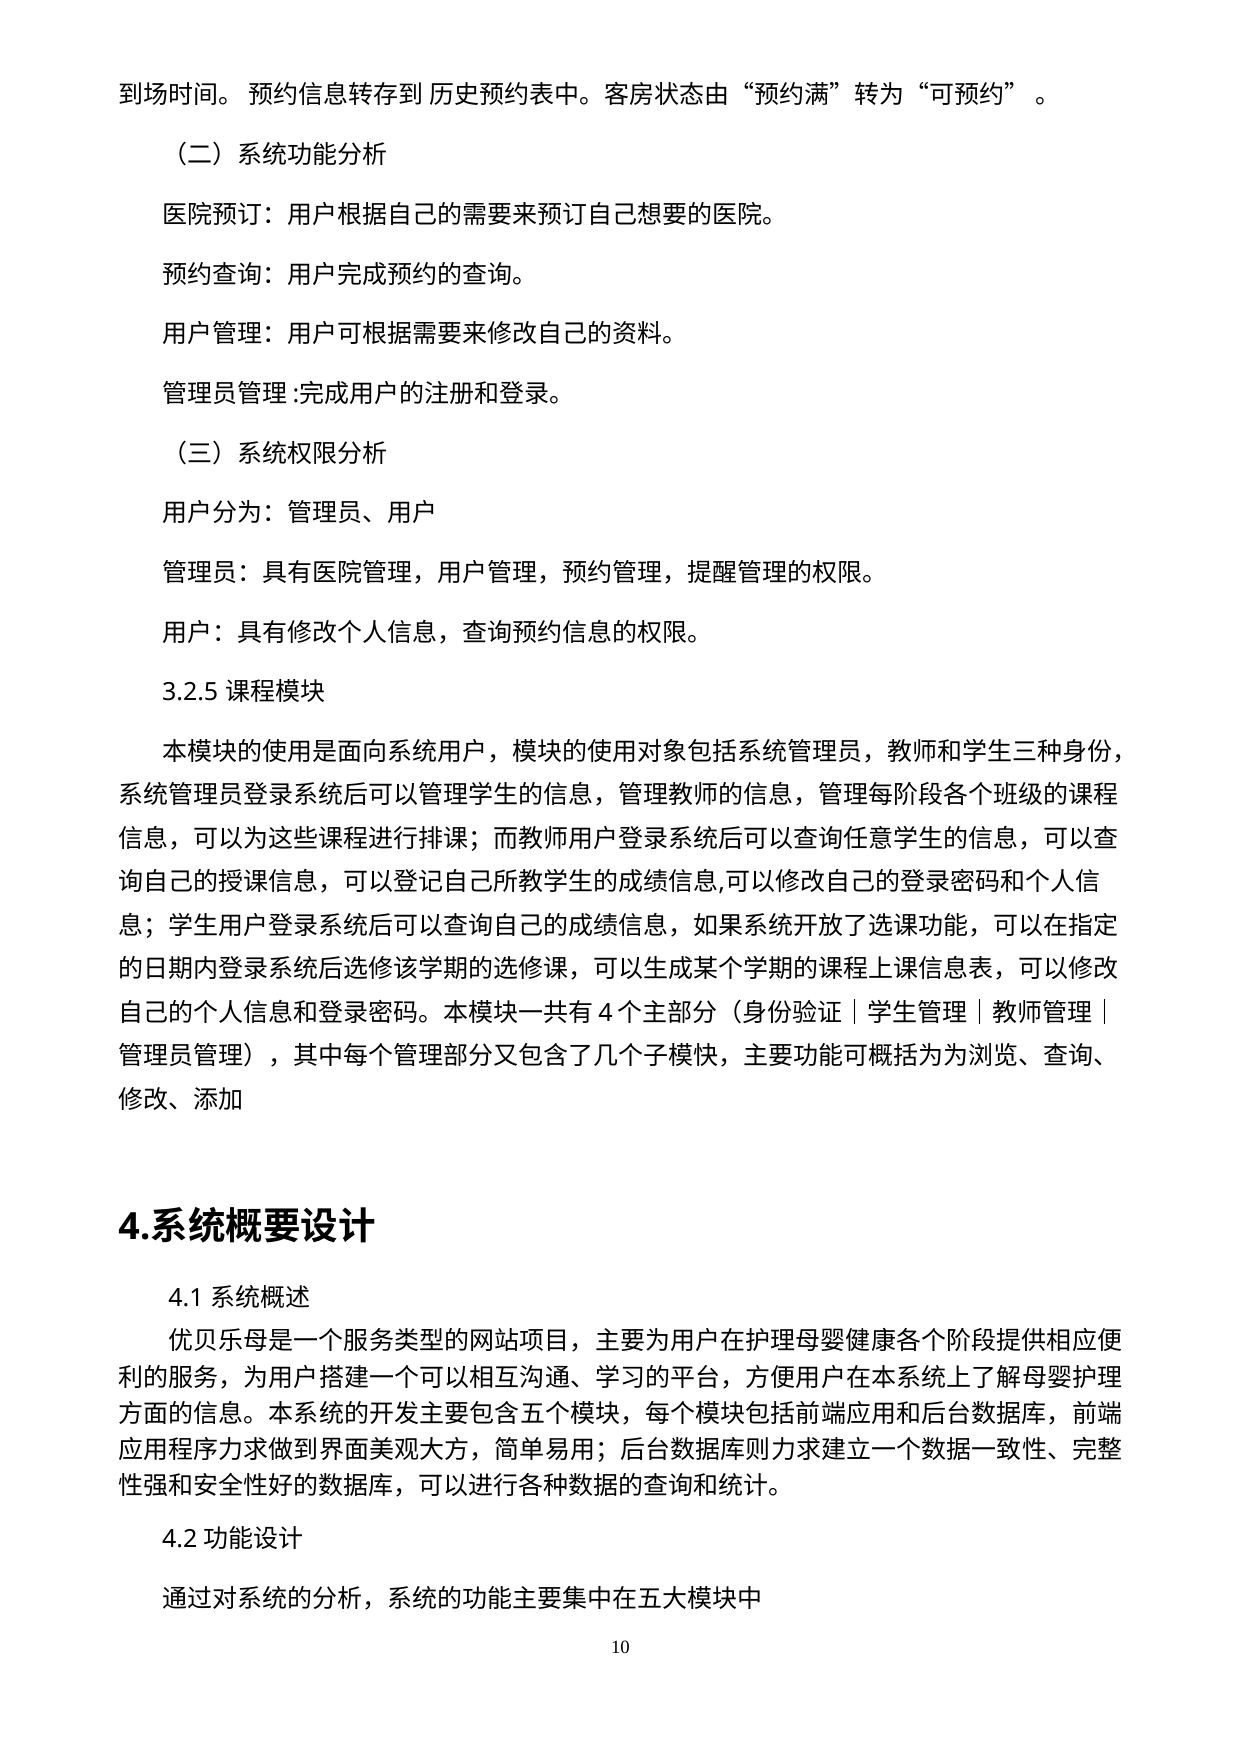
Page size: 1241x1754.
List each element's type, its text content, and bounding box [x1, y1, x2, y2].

text 用户分为：管理员、用户 [118, 493, 1122, 529]
text 4.1 系统概述 [118, 1277, 1122, 1314]
text 4.2 功能设计 [118, 1518, 1122, 1554]
text 3.2.5 课程模块 [118, 672, 1122, 708]
text 优贝乐母是一个服务类型的网站项目，主要为用户在护理母婴健康各个阶段提供相应便利的服务，为用户搭建一个可以相互沟通、学习的平台，方便用户在本系统上了解母婴护理方面的信息。本系统的开发主要包含五个模块，每个模块包括前端应用和后台数据库，前端应用程序力求做到界面美观大方，简单易用；后台数据库则力求建立一个数据一致性、完整性强和安全性好的数据库，可以进行各种数据的查询和统计。 [118, 1321, 1122, 1502]
text （三）系统权限分析 [118, 433, 1122, 469]
text （二）系统功能分析 [118, 135, 1122, 171]
text 4.系统概要设计 [118, 1196, 1122, 1250]
text 医院预订：用户根据自己的需要来预订自己想要的医院。 [118, 194, 1122, 231]
text 管理员：具有医院管理，用户管理，预约管理，提醒管理的权限。 [118, 552, 1122, 589]
text 预约查询：用户完成预约的查询。 [118, 254, 1122, 290]
text 本模块的使用是面向系统用户，模块的使用对象包括系统管理员，教师和学生三种身份，系统管理员登录系统后可以管理学生的信息，管理教师的信息，管理每阶段各个班级的课程信息，可以为这些课程进行排课；而教师用户登录系统后可以查询任意学生的信息，可以查询自己的授课信息，可以登记自己所教学生的成绩信息,可以修改自己的登录密码和个人信息；学生用户登录系统后可以查询自己的成绩信息，如果系统开放了选课功能，可以在指定的日期内登录系统后选修该学期的选修课，可以生成某个学期的课程上课信息表，可以修改自己的个人信息和登录密码。本模块一共有4个主部分（身份验证｜学生管理｜教师管理｜管理员管理），其中每个管理部分又包含了几个子模快，主要功能可概括为为浏览、查询、修改、添加 [118, 732, 1122, 1115]
text 管理员管理 :完成用户的注册和登录。 [118, 373, 1122, 410]
text 用户：具有修改个人信息，查询预约信息的权限。 [118, 612, 1122, 648]
text 通过对系统的分析，系统的功能主要集中在五大模块中 [118, 1578, 1122, 1614]
text 到场时间。 预约信息转存到 历史预约表中。客房状态由“预约满”转为“可预约” 。 [118, 75, 1122, 111]
text 用户管理：用户可根据需要来修改自己的资料。 [118, 314, 1122, 350]
